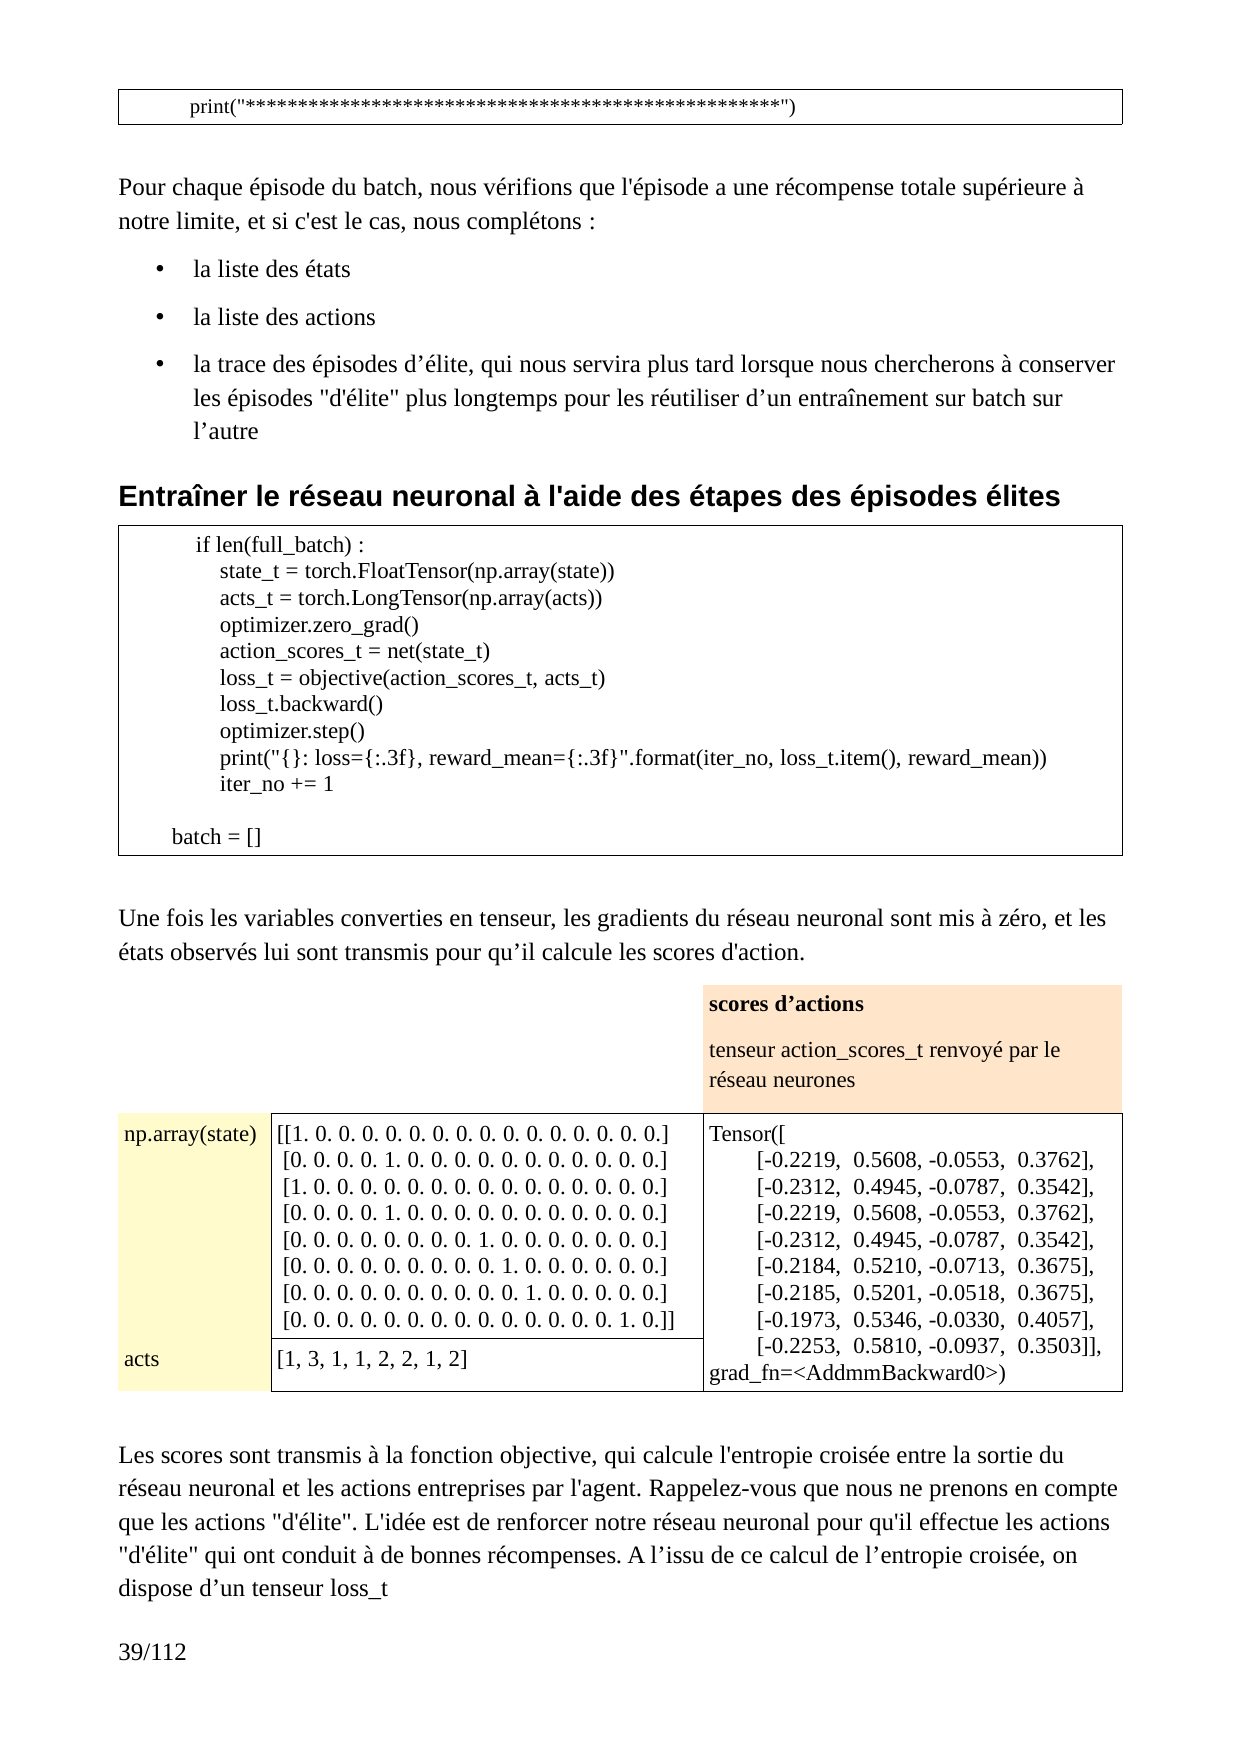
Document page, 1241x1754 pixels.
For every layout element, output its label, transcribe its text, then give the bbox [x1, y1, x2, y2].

list la liste des états [156, 253, 1122, 282]
text Les scores sont transmis à la fonction objective, qui calcule l'entropie croisée entre la sortie du réseau neuronal et les actions entreprises par l'agent. Rappelez-vous que nous ne prenons en compte que les actions "d'élite". L'idée est de renforcer notre réseau neuronal pour qu'il effectue les actions "d'élite" qui ont conduit à de bonnes récompenses. A l’issu de ce calcul de l’entropie croisée, on dispose d’un tenseur loss_t [118, 1440, 1122, 1602]
table_cell acts [118, 1338, 271, 1391]
table_header [118, 985, 271, 1113]
list la liste des actions [156, 301, 1122, 330]
table_header scores d’actions tenseur action_scores_t renvoyé par le réseau neurones [703, 985, 1122, 1113]
table_cell Tensor([ [-0.2219, 0.5608, -0.0553, 0.3762], [-0.2312, 0.4945, -0.0787, 0.3542], [-0.2219, 0.5608, -0.0553, 0.3762], [-0.2312, 0.4945, -0.0787, 0.3542], [-0.2184, 0.5210, -0.0713, 0.3675], [-0.2185, 0.5201, -0.0518, 0.3675], [-0.1973, 0.5346, -0.0330, 0.4057], [-0.2253, 0.5810, -0.0937, 0.3503]], grad_fn=<AddmmBackward0>) [704, 1114, 1122, 1391]
table_header print("***************************************************") [119, 90, 1122, 124]
subtitle Entraîner le réseau neuronal à l'aide des étapes des épisodes élites [118, 478, 1122, 512]
table_header if len(full_batch) : state_t = torch.FloatTensor(np.array(state)) acts_t = torch.LongTensor(np.array(acts)) optimizer.zero_grad() action_scores_t = net(state_t) loss_t = objective(action_scores_t, acts_t) loss_t.backward() optimizer.step() print("{}: loss={:.3f}, reward_mean={:.3f}".format(iter_no, loss_t.item(), reward_mean)) iter_no += 1 batch = [] [119, 526, 1122, 855]
table_cell np.array(state) [118, 1113, 271, 1338]
list la trace des épisodes d’élite, qui nous servira plus tard lorsque nous chercherons à conserver les épisodes "d'élite" plus longtemps pour les réutiliser d’un entraînement sur batch sur l’autre [156, 349, 1122, 445]
table_cell [1, 3, 1, 1, 2, 2, 1, 2] [272, 1339, 703, 1391]
table_cell [[1. 0. 0. 0. 0. 0. 0. 0. 0. 0. 0. 0. 0. 0. 0. 0.] [0. 0. 0. 0. 1. 0. 0. 0. 0. 0. 0. 0. 0. 0. 0. 0.] [1. 0. 0. 0. 0. 0. 0. 0. 0. 0. 0. 0. 0. 0. 0. 0.] [0. 0. 0. 0. 1. 0. 0. 0. 0. 0. 0. 0. 0. 0. 0. 0.] [0. 0. 0. 0. 0. 0. 0. 0. 1. 0. 0. 0. 0. 0. 0. 0.] [0. 0. 0. 0. 0. 0. 0. 0. 0. 1. 0. 0. 0. 0. 0. 0.] [0. 0. 0. 0. 0. 0. 0. 0. 0. 0. 1. 0. 0. 0. 0. 0.] [0. 0. 0. 0. 0. 0. 0. 0. 0. 0. 0. 0. 0. 0. 1. 0.]] [272, 1114, 703, 1338]
text Une fois les variables converties en tenseur, les gradients du réseau neuronal sont mis à zéro, et les états observés lui sont transmis pour qu’il calcule les scores d'action. [118, 903, 1122, 966]
table_header [271, 985, 703, 1113]
text Pour chaque épisode du batch, nous vérifions que l'épisode a une récompense totale supérieure à notre limite, et si c'est le cas, nous complétons : [118, 172, 1122, 234]
